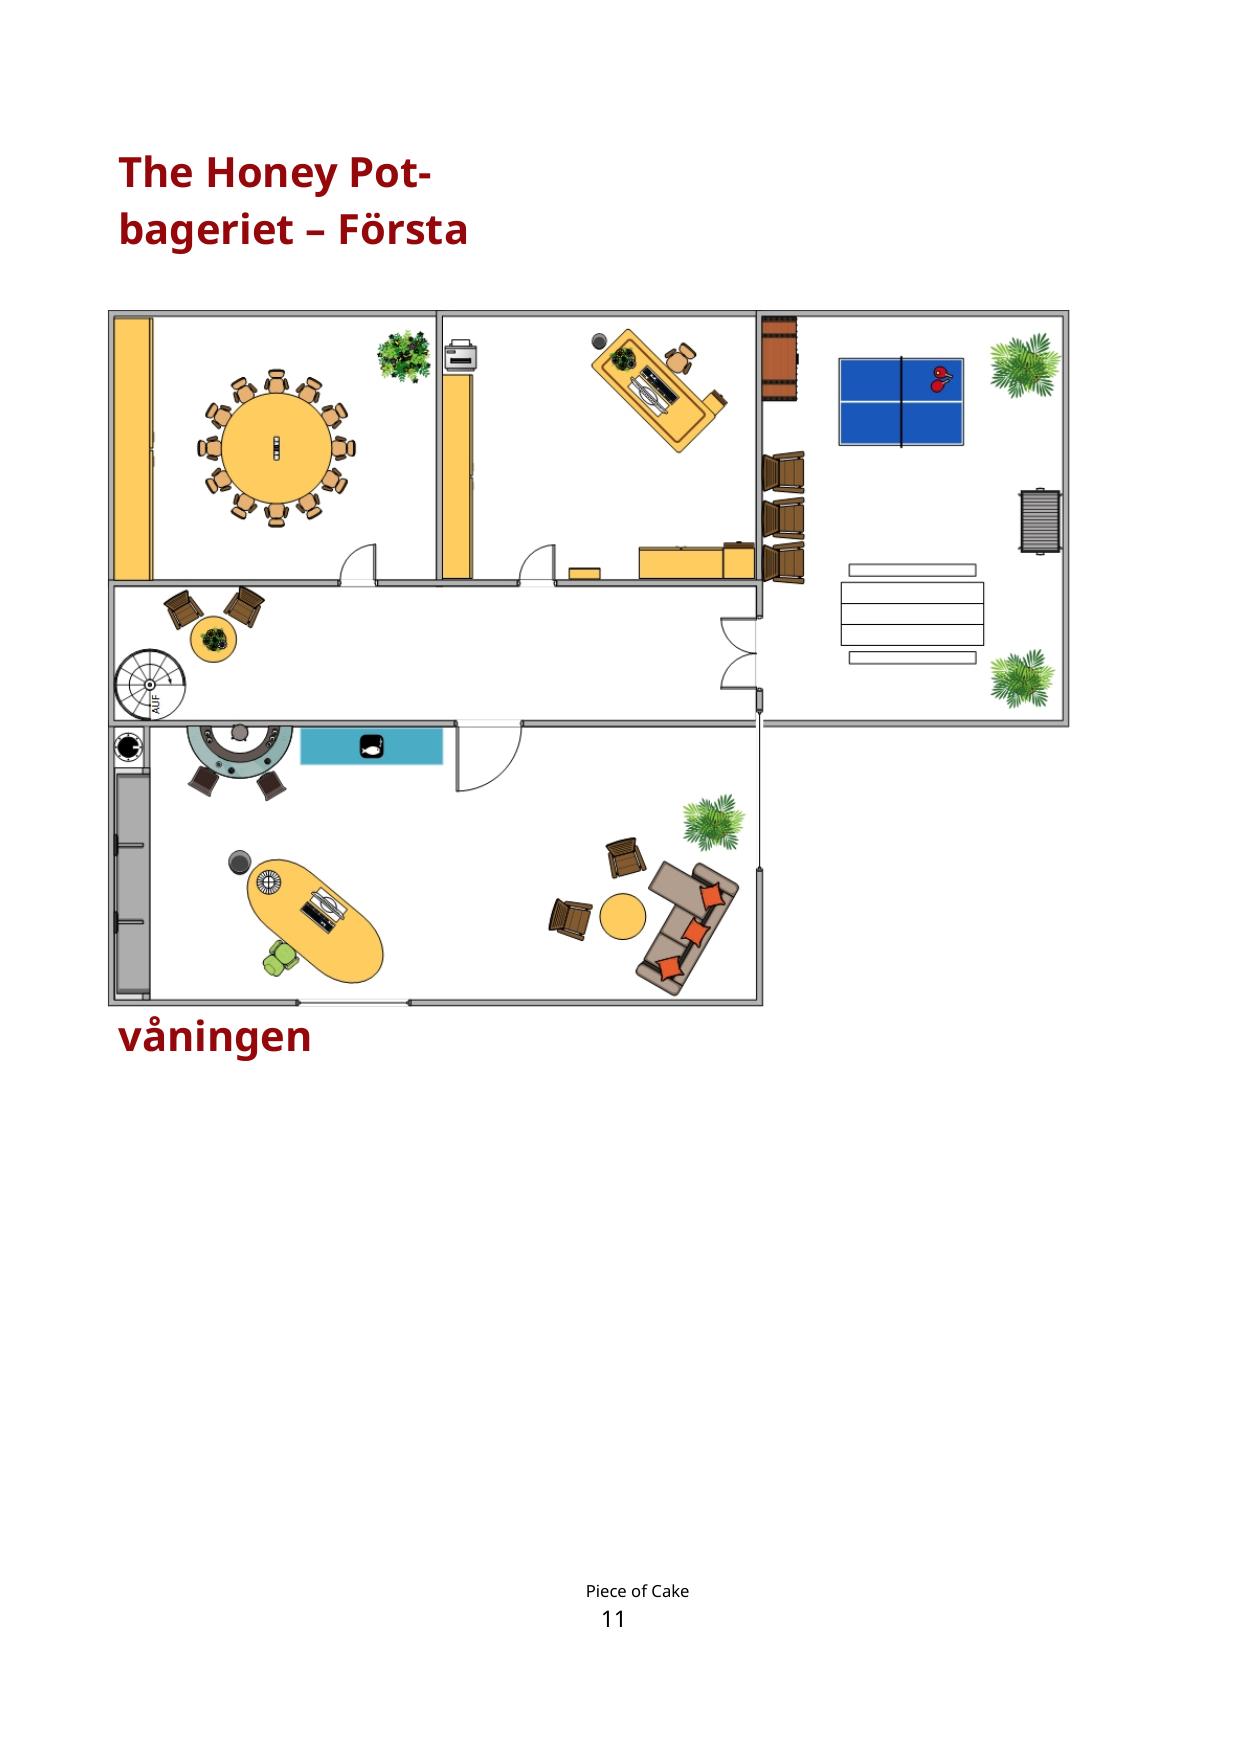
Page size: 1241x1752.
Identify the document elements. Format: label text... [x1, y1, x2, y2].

picture [107, 310, 1070, 1007]
subtitle The Honey Pot-bageriet – Första [118, 143, 605, 310]
subtitle våningen [118, 1007, 605, 1064]
